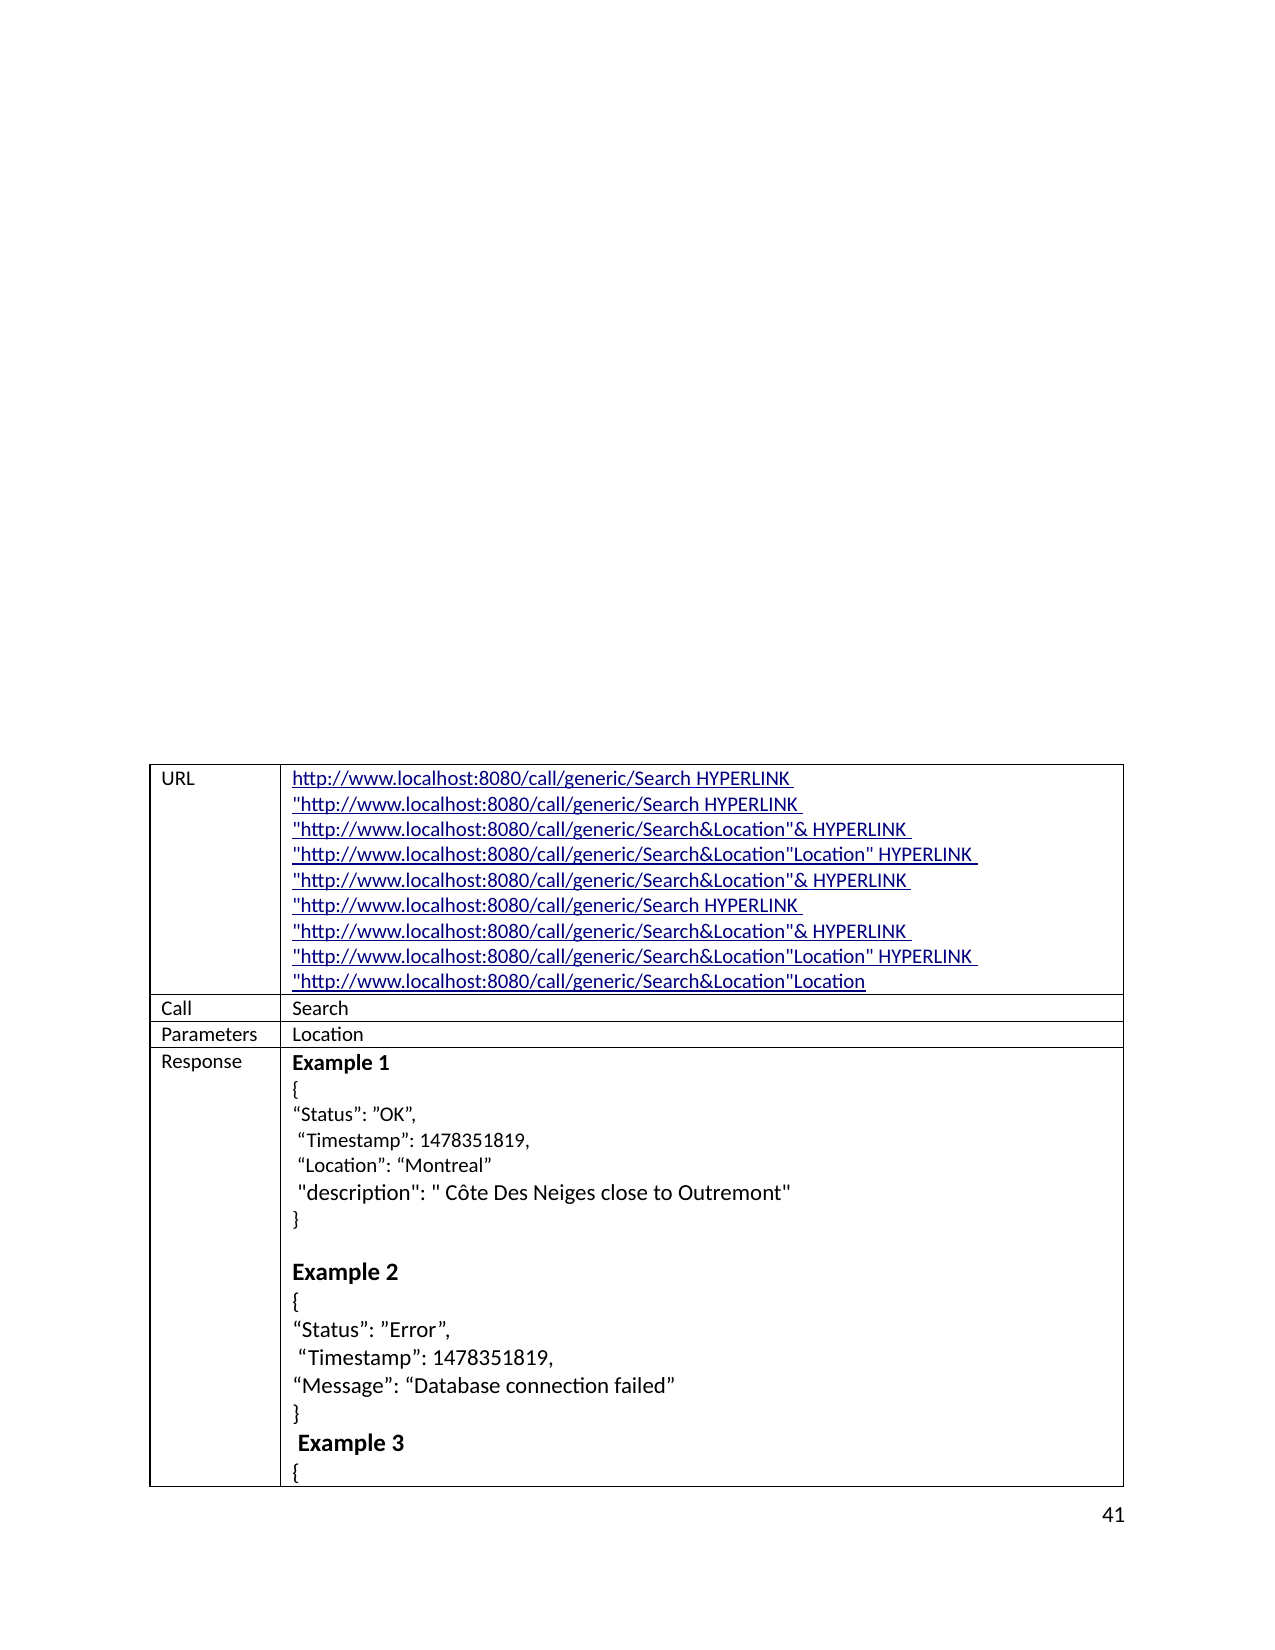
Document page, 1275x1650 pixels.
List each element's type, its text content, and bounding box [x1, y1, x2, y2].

table_cell Response [151, 1048, 280, 1486]
table_header http://www.localhost:8080/call/generic/Search HYPERLINK "http://www.localhost:8080/call/generic/Search HYPERLINK "http://www.localhost:8080/call/generic/Search&Location"& HYPERLINK "http://www.localhost:8080/call/generic/Search&Location"Location" HYPERLINK "http://www.localhost:8080/call/generic/Search&Location"& HYPERLINK "http://www.localhost:8080/call/generic/Search HYPERLINK "http://www.localhost:8080/call/generic/Search&Location"& HYPERLINK "http://www.localhost:8080/call/generic/Search&Location"Location" HYPERLINK "http://www.localhost:8080/call/generic/Search&Location"Location [281, 765, 1123, 994]
table_cell Call [151, 995, 280, 1021]
table_cell Example 1 { “Status”: ”OK”, “Timestamp”: 1478351819, “Location”: “Montreal” "description": " Côte Des Neiges close to Outremont" } Example 2 { “Status”: ”Error”, “Timestamp”: 1478351819, “Message”: “Database connection failed” } Example 3 { [281, 1048, 1123, 1486]
table_cell Parameters [151, 1022, 280, 1047]
table_cell Location [281, 1022, 1123, 1047]
table_cell Search [281, 995, 1123, 1021]
table_header URL [151, 765, 280, 994]
